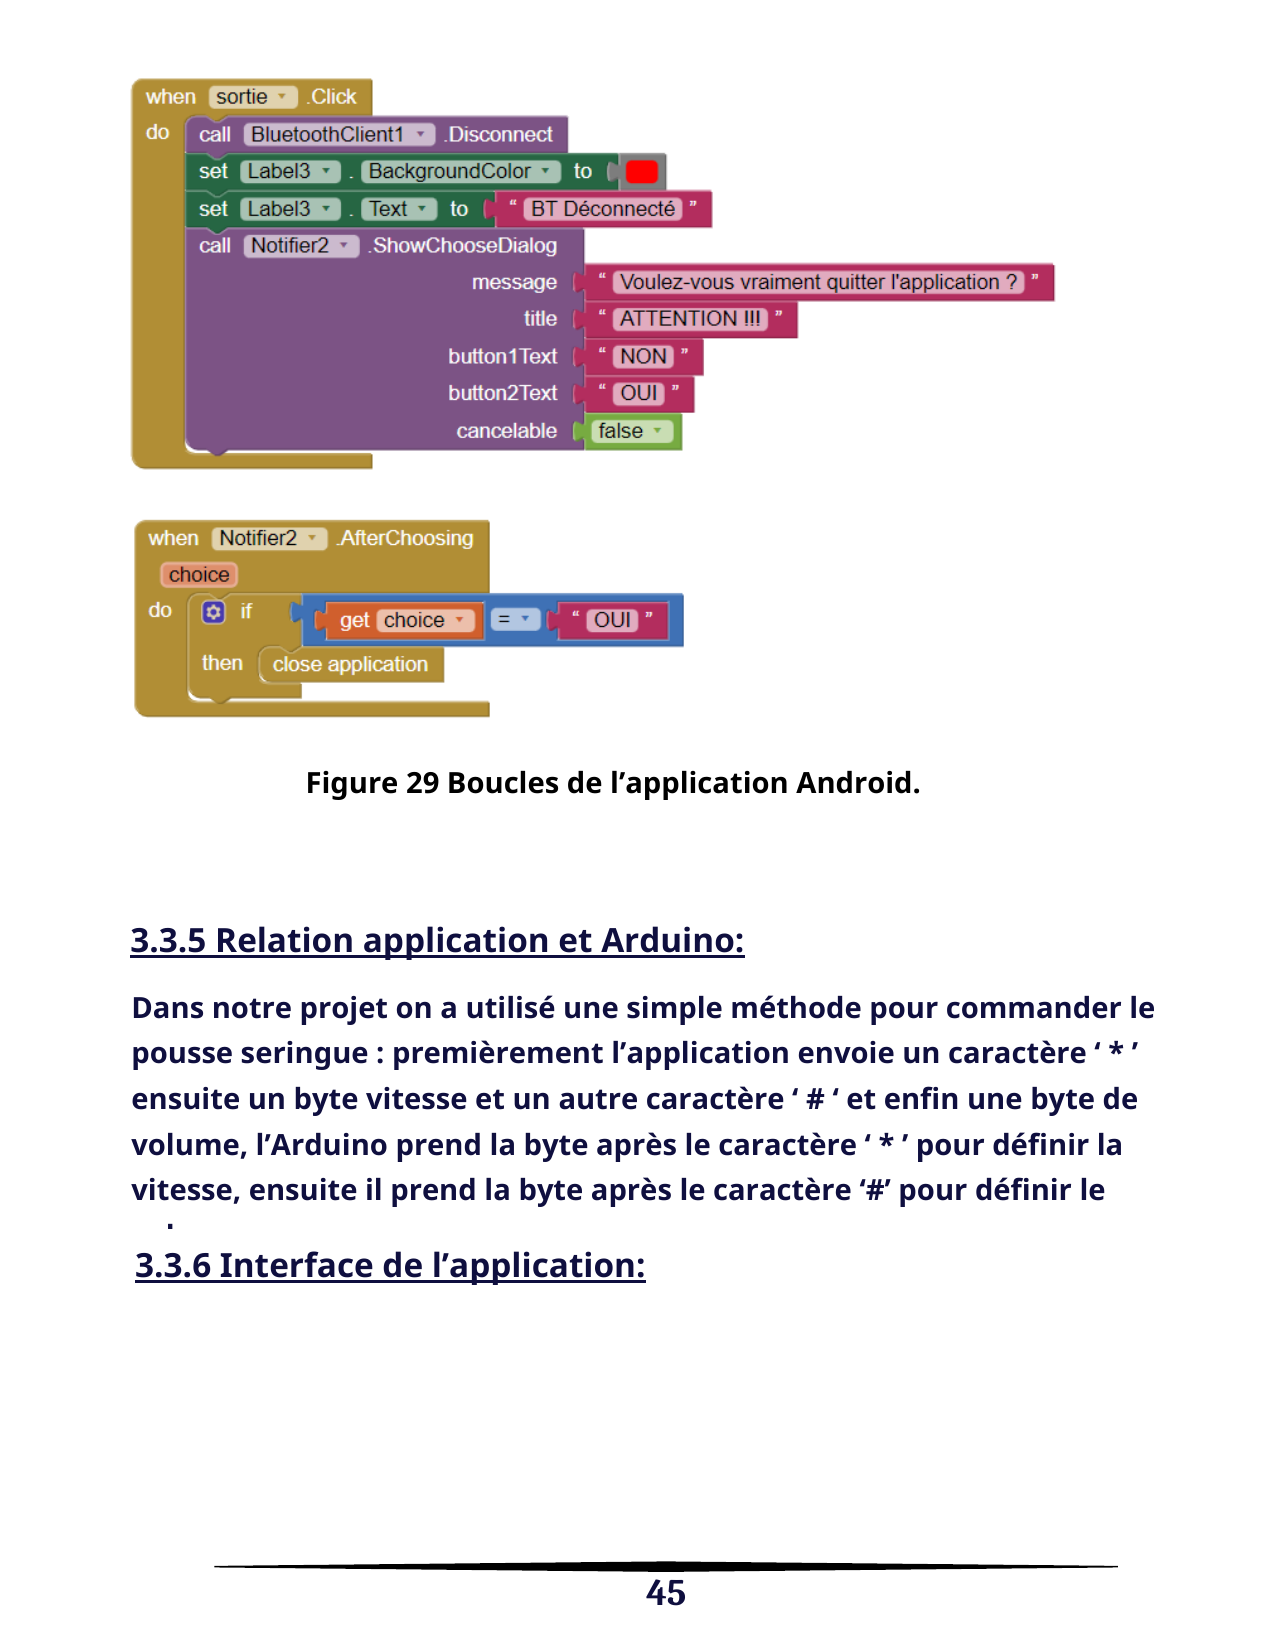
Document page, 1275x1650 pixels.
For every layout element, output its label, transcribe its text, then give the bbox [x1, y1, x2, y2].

text 3.3.6 Interface de l’application: [135, 1242, 1113, 1288]
text 3.3.5 Relation application et Arduino: [130, 917, 1108, 963]
text Figure 29 Boucles de l’application Android. [305, 762, 969, 802]
text Dans notre projet on a utilisé une simple méthode pour commander le pousse seringue : premièrement l’application envoie un caractère ‘ * ’ ensuite un byte vitesse et un autre caractère ‘ # ‘ et enfin une byte de volume, l’Arduino prend la byte après le caractère ‘ * ’ pour définir la vitesse, ensuite il prend la byte après le caractère ‘#’ pour définir le volume. [131, 987, 1221, 1228]
